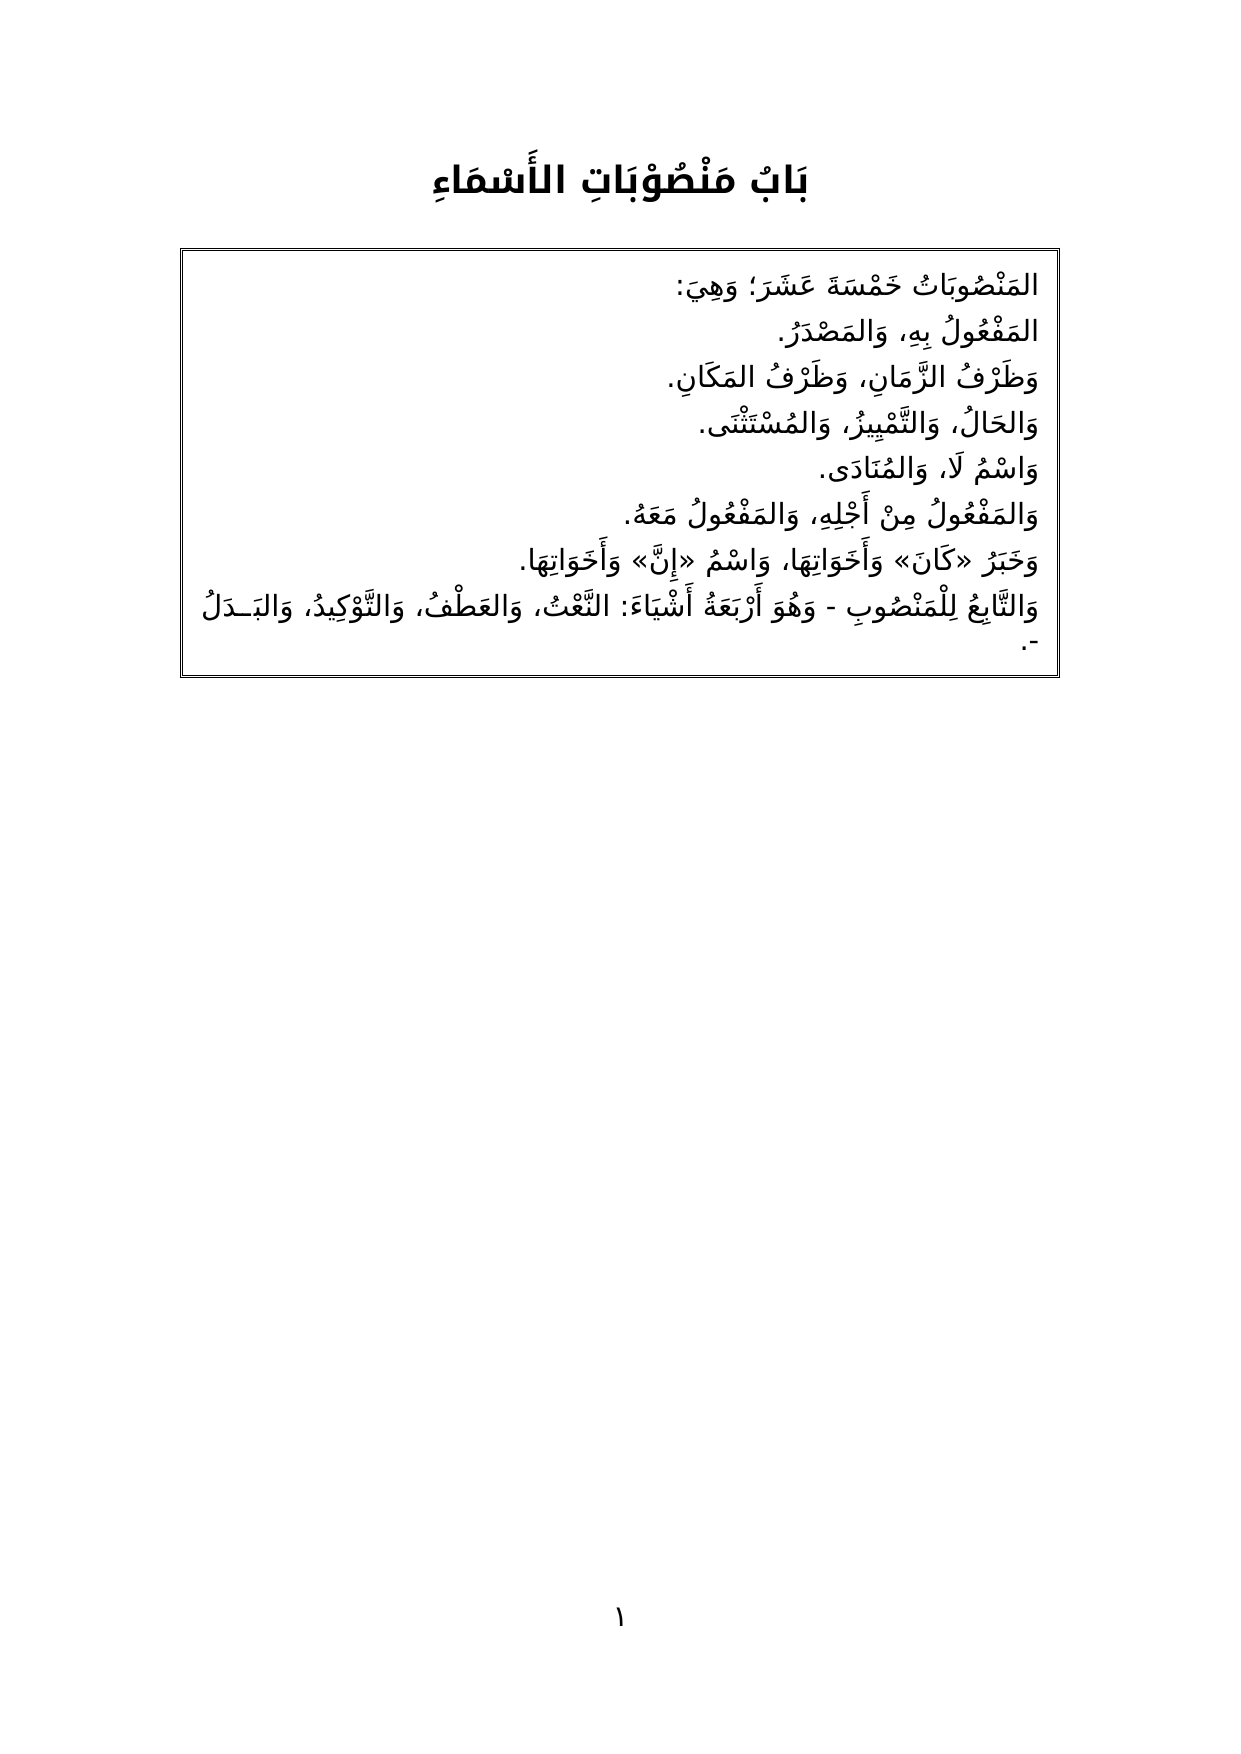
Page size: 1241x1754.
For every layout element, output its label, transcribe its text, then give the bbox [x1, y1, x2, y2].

text وَالتَّابِعُ لِلْمَنْصُوبِ - وَهُوَ أَرْبَعَةُ أَشْيَاءَ: النَّعْتُ، وَالعَطْفُ، وَالتَّوْكِيدُ، وَالبَدَلُ -. [183, 568, 1057, 675]
text وَاسْمُ لَا، وَالمُنَادَى. [183, 431, 1057, 477]
text وَخَبَرُ «كَانَ» وَأَخَوَاتِهَا، وَاسْمُ «إِنَّ» وَأَخَوَاتِهَا. [183, 523, 1057, 568]
text وَالمَفْعُولُ مِنْ أَجْلِهِ، وَالمَفْعُولُ مَعَهُ. [183, 477, 1057, 523]
text وَالحَالُ، وَالتَّمْيِيزُ، وَالمُسْتَثْنَى. [183, 385, 1057, 431]
text المَفْعُولُ بِهِ، وَالمَصْدَرُ. [183, 293, 1057, 339]
text المَنْصُوبَاتُ خَمْسَةَ عَشَرَ؛ وَهِيَ: [183, 251, 1057, 293]
subtitle بَابُ مَنْصُوْبَاتِ الأَسْمَاءِ [180, 146, 1060, 217]
text وَظَرْفُ الزَّمَانِ، وَظَرْفُ المَكَانِ. [183, 339, 1057, 385]
